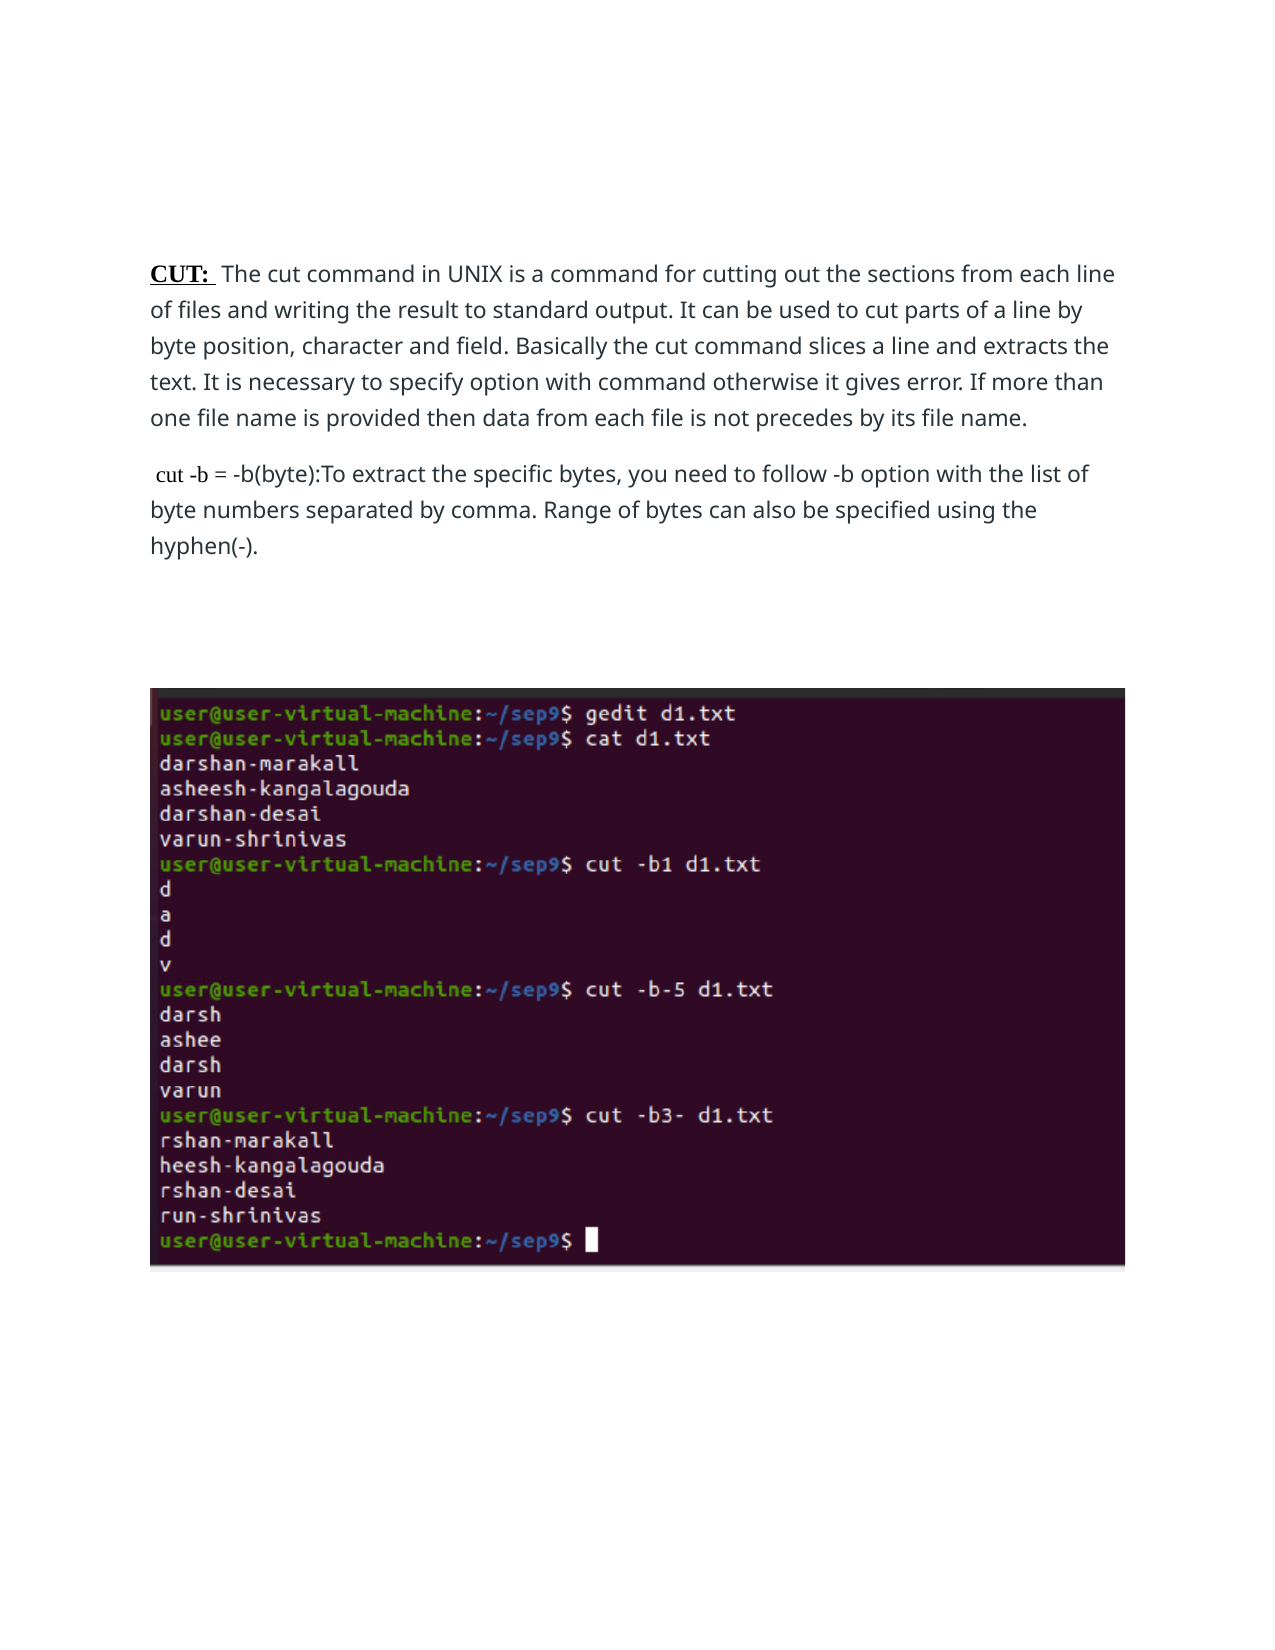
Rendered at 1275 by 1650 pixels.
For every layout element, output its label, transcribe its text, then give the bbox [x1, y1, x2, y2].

picture [150, 688, 1125, 1272]
text CUT: The cut command in UNIX is a command for cutting out the sections from each line of files and writing the result to standard output. It can be used to cut parts of a line by byte position, character and field. Basically the cut command slices a line and extracts the text. It is necessary to specify option with command otherwise it gives error. If more than one file name is provided then data from each file is not precedes by its file name. [150, 258, 1125, 433]
text cut -b = -b(byte):To extract the specific bytes, you need to follow -b option with the list of byte numbers separated by comma. Range of bytes can also be specified using the hyphen(-). [150, 458, 1125, 561]
